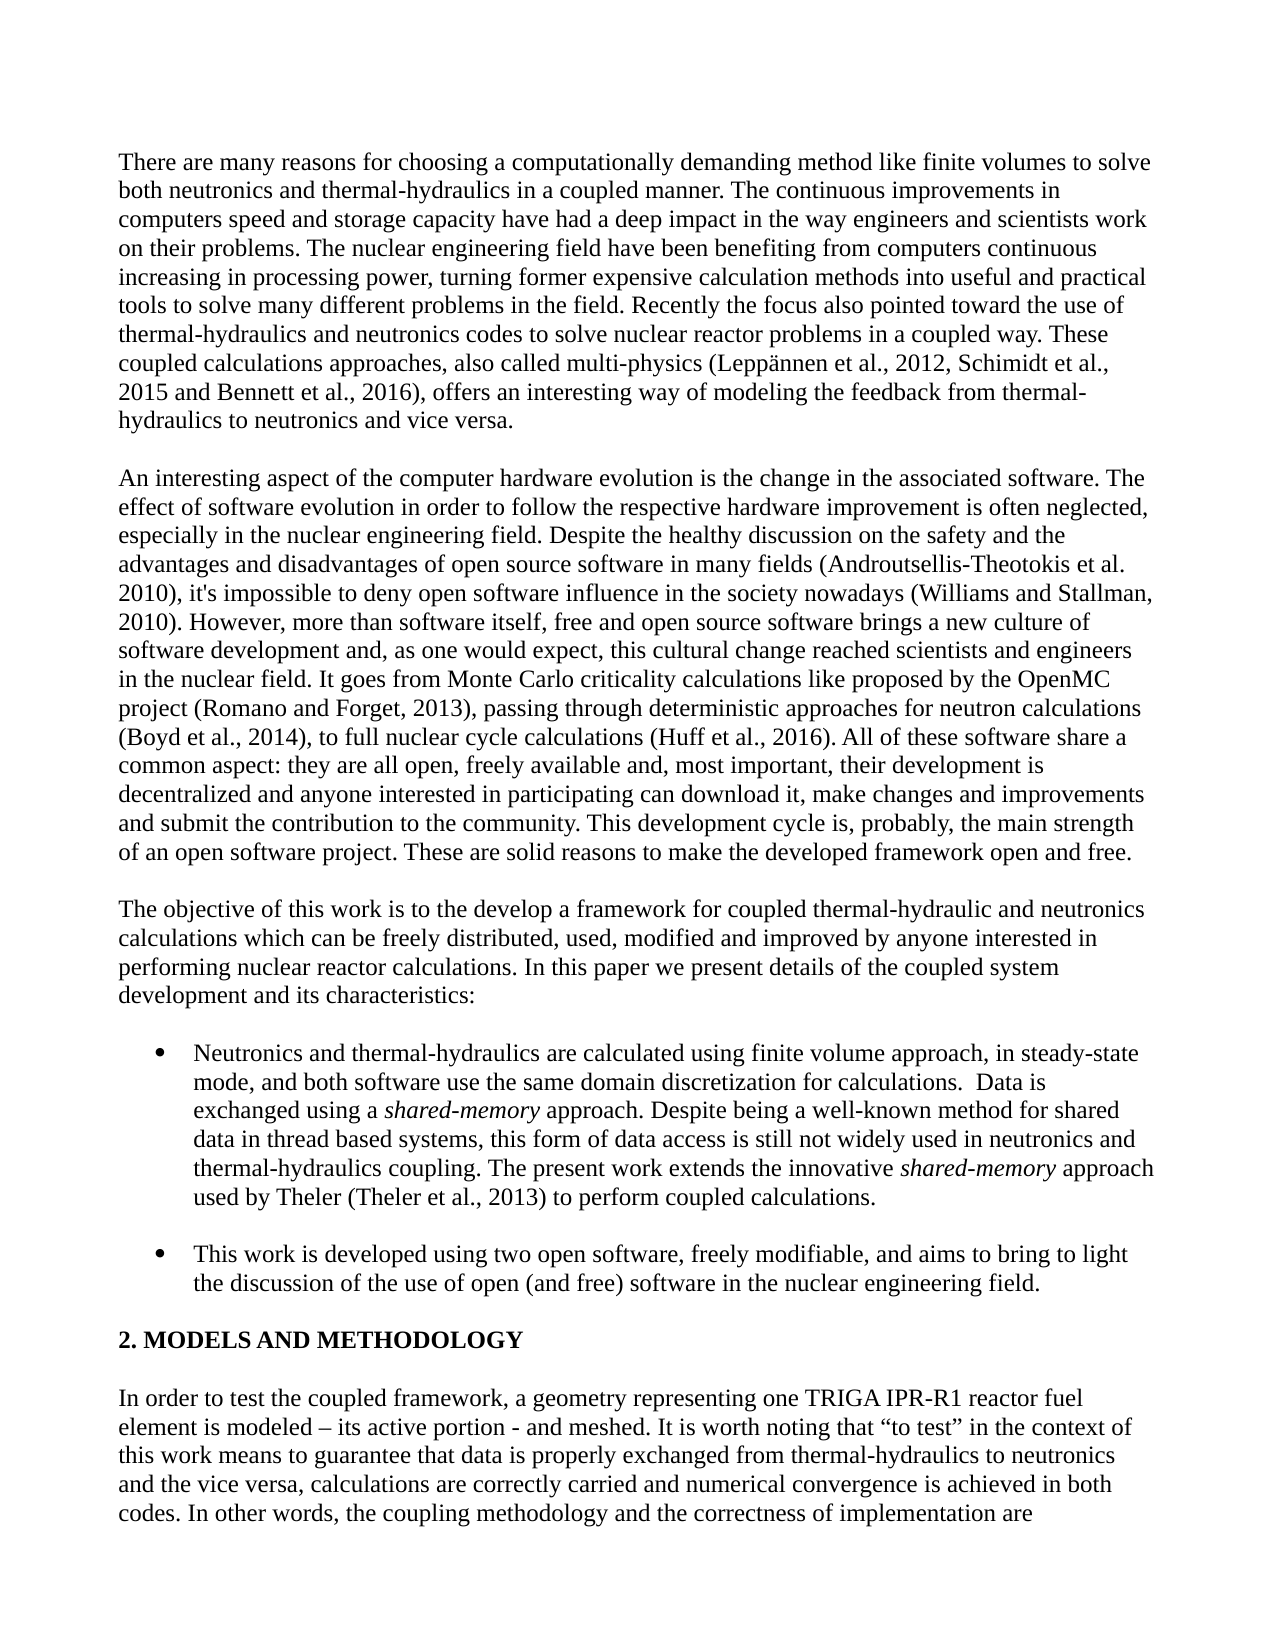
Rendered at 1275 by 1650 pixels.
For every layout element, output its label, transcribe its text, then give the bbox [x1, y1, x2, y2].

text In order to test the coupled framework, a geometry representing one TRIGA IPR-R1 reactor fuel element is modeled – its active portion - and meshed. It is worth noting that “to test” in the context of this work means to guarantee that data is properly exchanged from thermal-hydraulics to neutronics and the vice versa, calculations are correctly carried and numerical convergence is achieved in both codes. In other words, the coupling methodology and the correctness of implementation are [118, 1383, 1157, 1527]
list This work is developed using two open software, freely modifiable, and aims to bring to light the discussion of the use of open (and free) software in the nuclear engineering field. [156, 1239, 1157, 1297]
text 2. MODELS AND METHODOLOGY [118, 1326, 1157, 1354]
text The objective of this work is to the develop a framework for coupled thermal-hydraulic and neutronics calculations which can be freely distributed, used, modified and improved by anyone interested in performing nuclear reactor calculations. In this paper we present details of the coupled system development and its characteristics: [118, 894, 1157, 1009]
list Neutronics and thermal-hydraulics are calculated using finite volume approach, in steady-state mode, and both software use the same domain discretization for calculations. Data is exchanged using a shared-memory approach. Despite being a well-known method for shared data in thread based systems, this form of data access is still not widely used in neutronics and thermal-hydraulics coupling. The present work extends the innovative shared-memory approach used by Theler (Theler et al., 2013) to perform coupled calculations. [156, 1038, 1157, 1211]
text An interesting aspect of the computer hardware evolution is the change in the associated software. The effect of software evolution in order to follow the respective hardware improvement is often neglected, especially in the nuclear engineering field. Despite the healthy discussion on the safety and the advantages and disadvantages of open source software in many fields (Androutsellis-Theotokis et al. 2010), it's impossible to deny open software influence in the society nowadays (Williams and Stallman, 2010). However, more than software itself, free and open source software brings a new culture of software development and, as one would expect, this cultural change reached scientists and engineers in the nuclear field. It goes from Monte Carlo criticality calculations like proposed by the OpenMC project (Romano and Forget, 2013), passing through deterministic approaches for neutron calculations (Boyd et al., 2014), to full nuclear cycle calculations (Huff et al., 2016). All of these software share a common aspect: they are all open, freely available and, most important, their development is decentralized and anyone interested in participating can download it, make changes and improvements and submit the contribution to the community. This development cycle is, probably, the main strength of an open software project. These are solid reasons to make the developed framework open and free. [118, 463, 1157, 866]
text There are many reasons for choosing a computationally demanding method like finite volumes to solve both neutronics and thermal-hydraulics in a coupled manner. The continuous improvements in computers speed and storage capacity have had a deep impact in the way engineers and scientists work on their problems. The nuclear engineering field have been benefiting from computers continuous increasing in processing power, turning former expensive calculation methods into useful and practical tools to solve many different problems in the field. Recently the focus also pointed toward the use of thermal-hydraulics and neutronics codes to solve nuclear reactor problems in a coupled way. These coupled calculations approaches, also called multi-physics (Leppännen et al., 2012, Schimidt et al., 2015 and Bennett et al., 2016), offers an interesting way of modeling the feedback from thermal-hydraulics to neutronics and vice versa. [118, 147, 1157, 434]
